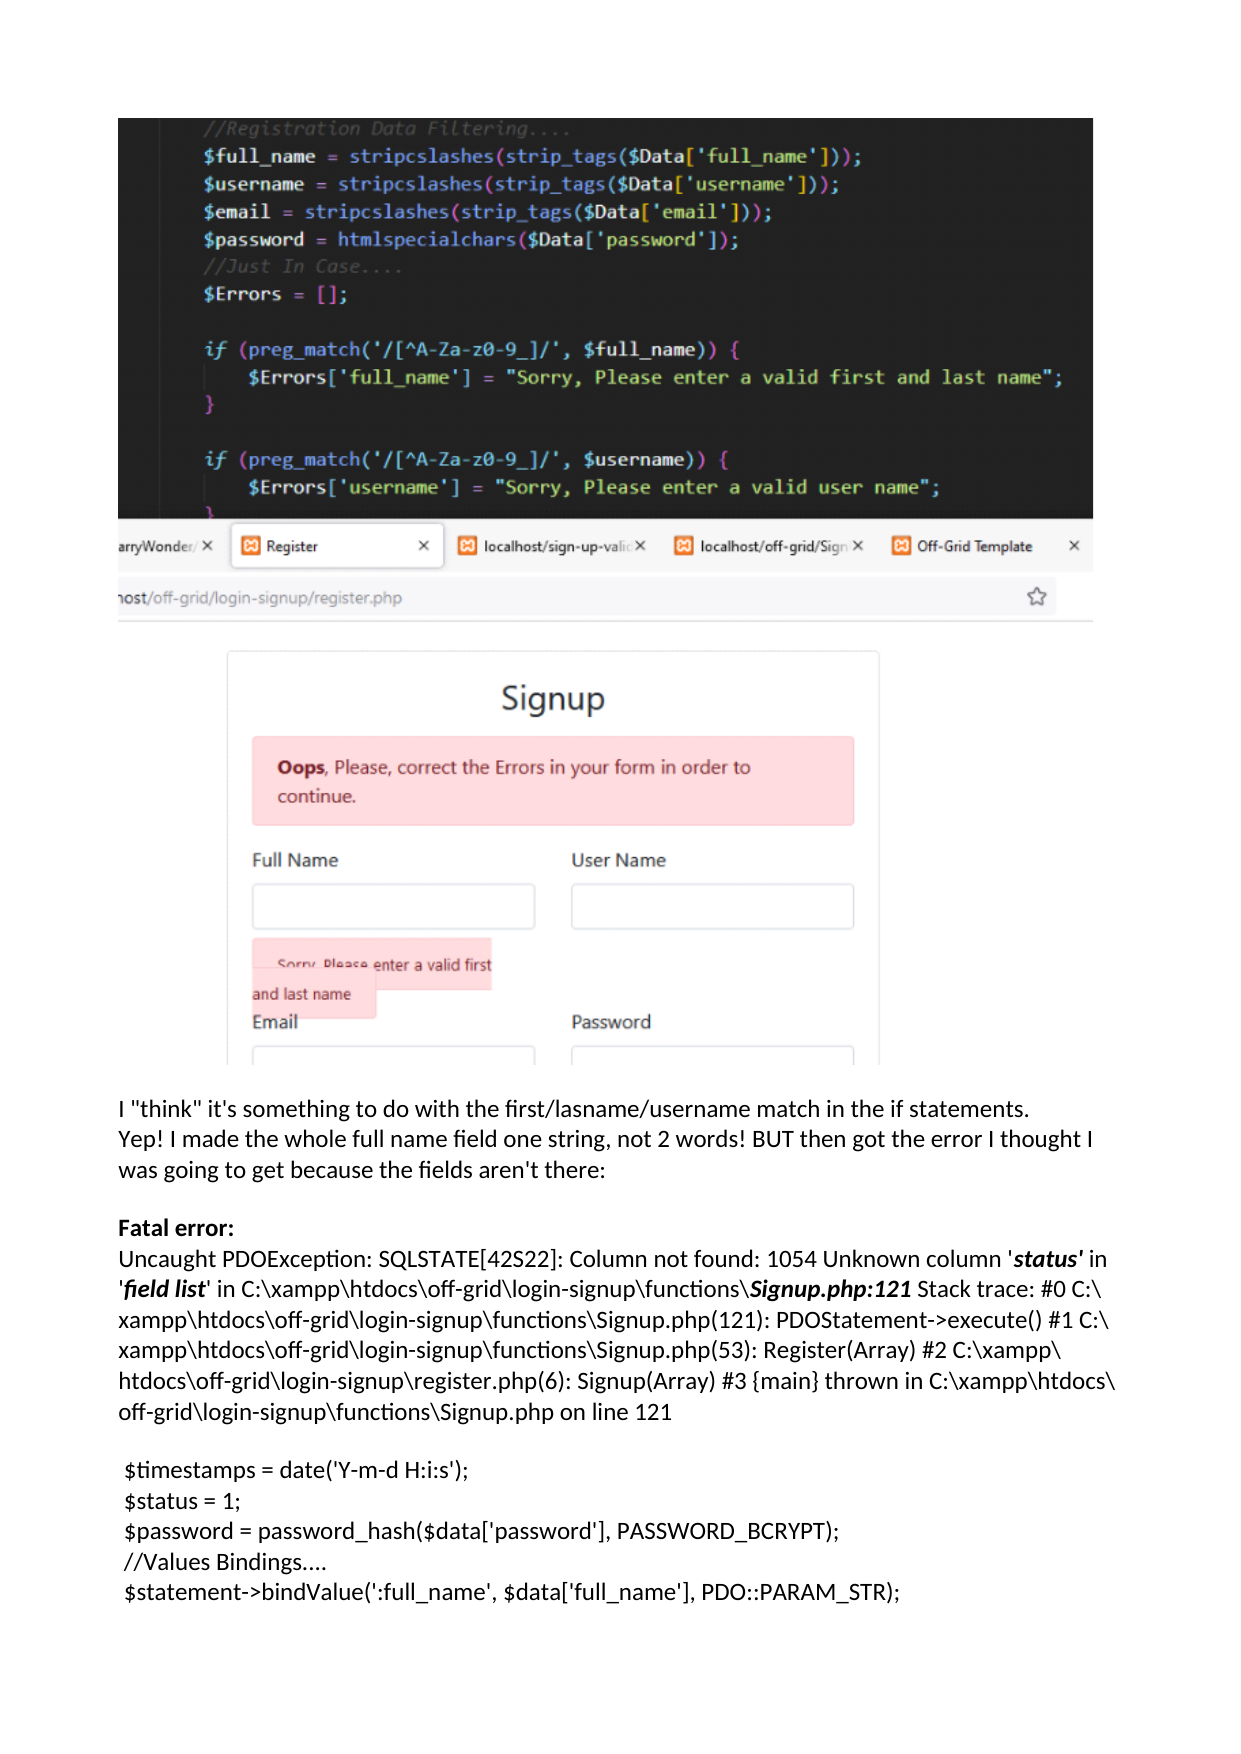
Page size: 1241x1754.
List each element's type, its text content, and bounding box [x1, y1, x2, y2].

text //Values Bindings.... [118, 1546, 1122, 1576]
text $timestamps = date('Y-m-d H:i:s'); [118, 1454, 1122, 1485]
text I "think" it's something to do with the first/lasname/username match in the if statements. [118, 1093, 1122, 1123]
text Fatal error: [118, 1213, 1122, 1243]
text Yep! I made the whole full name field one string, not 2 words! BUT then got the error I thought I was going to get because the fields aren't there: [118, 1123, 1122, 1184]
text $statement->bindValue(':full_name', $data['full_name'], PDO::PARAM_STR); [118, 1576, 1122, 1607]
text Uncaught PDOException: SQLSTATE[42S22]: Column not found: 1054 Unknown column 'status' in 'field list' in C:\xampp\htdocs\off-grid\login-signup\functions\Signup.php:121 Stack trace: #0 C:\xampp\htdocs\off-grid\login-signup\functions\Signup.php(121): PDOStatement->execute() #1 C:\xampp\htdocs\off-grid\login-signup\functions\Signup.php(53): Register(Array) #2 C:\xampp\htdocs\off-grid\login-signup\register.php(6): Signup(Array) #3 {main} thrown in C:\xampp\htdocs\off-grid\login-signup\functions\Signup.php on line 121 [118, 1243, 1122, 1426]
text $password = password_hash($data['password'], PASSWORD_BCRYPT); [118, 1515, 1122, 1546]
text $status = 1; [118, 1485, 1122, 1515]
